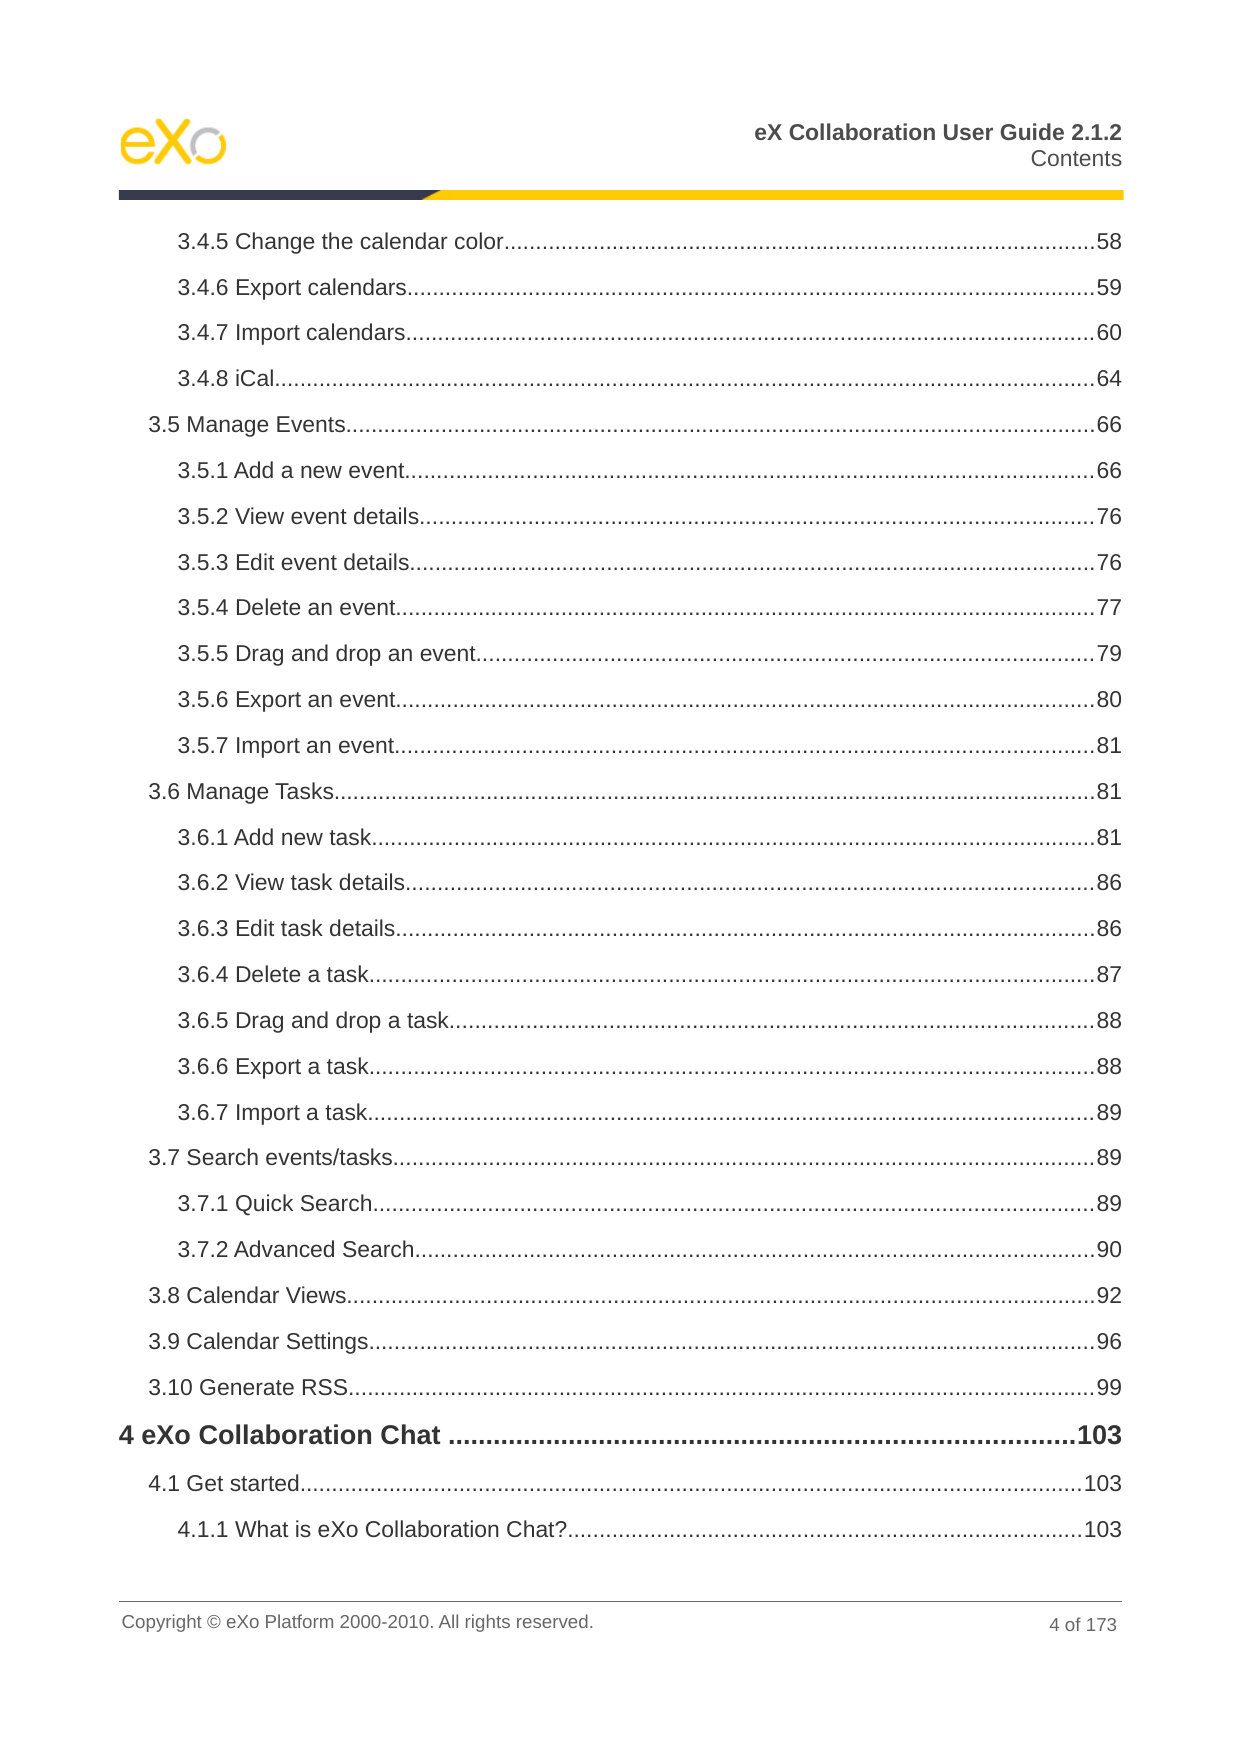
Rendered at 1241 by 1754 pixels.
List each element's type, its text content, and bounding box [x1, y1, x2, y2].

text 3.4.8 iCal 64 [177, 365, 1122, 391]
picture [118, 190, 1124, 200]
text 3.8 Calendar Views 92 [148, 1282, 1122, 1308]
text 3.6.3 Edit task details 86 [177, 915, 1122, 941]
text 3.7.1 Quick Search 89 [177, 1190, 1122, 1216]
text 3.7 Search events/tasks 89 [148, 1144, 1122, 1171]
text 3.5.5 Drag and drop an event 79 [177, 640, 1122, 666]
text 3.6.5 Drag and drop a task 88 [177, 1007, 1122, 1033]
text 3.5.2 View event details 76 [177, 503, 1122, 529]
text 3.5.3 Edit event details 76 [177, 548, 1122, 575]
text 3.9 Calendar Settings 96 [148, 1328, 1122, 1354]
text 3.4.6 Export calendars 59 [177, 273, 1122, 300]
text 3.6.1 Add new task 81 [177, 823, 1122, 850]
text 3.7.2 Advanced Search 90 [177, 1236, 1122, 1262]
text 3.6.7 Import a task 89 [177, 1098, 1122, 1125]
text 4 eXo Collaboration Chat 103 [118, 1419, 1122, 1451]
text 4.1.1 What is eXo Collaboration Chat? 103 [177, 1516, 1122, 1542]
text 3.5.1 Add a new event 66 [177, 457, 1122, 483]
text 3.10 Generate RSS 99 [148, 1373, 1122, 1400]
picture [120, 118, 227, 165]
text 3.4.5 Change the calendar color 58 [177, 228, 1122, 254]
text 3.5.7 Import an event 81 [177, 732, 1122, 758]
text 3.4.7 Import calendars 60 [177, 319, 1122, 346]
text 3.6.4 Delete a task 87 [177, 961, 1122, 987]
text 3.6.6 Export a task 88 [177, 1053, 1122, 1079]
text 3.6 Manage Tasks 81 [148, 778, 1122, 804]
text 3.5 Manage Events 66 [148, 411, 1122, 437]
text 3.5.6 Export an event 80 [177, 686, 1122, 712]
text 3.5.4 Delete an event 77 [177, 594, 1122, 621]
text 3.6.2 View task details 86 [177, 869, 1122, 896]
text 4.1 Get started 103 [148, 1470, 1122, 1496]
